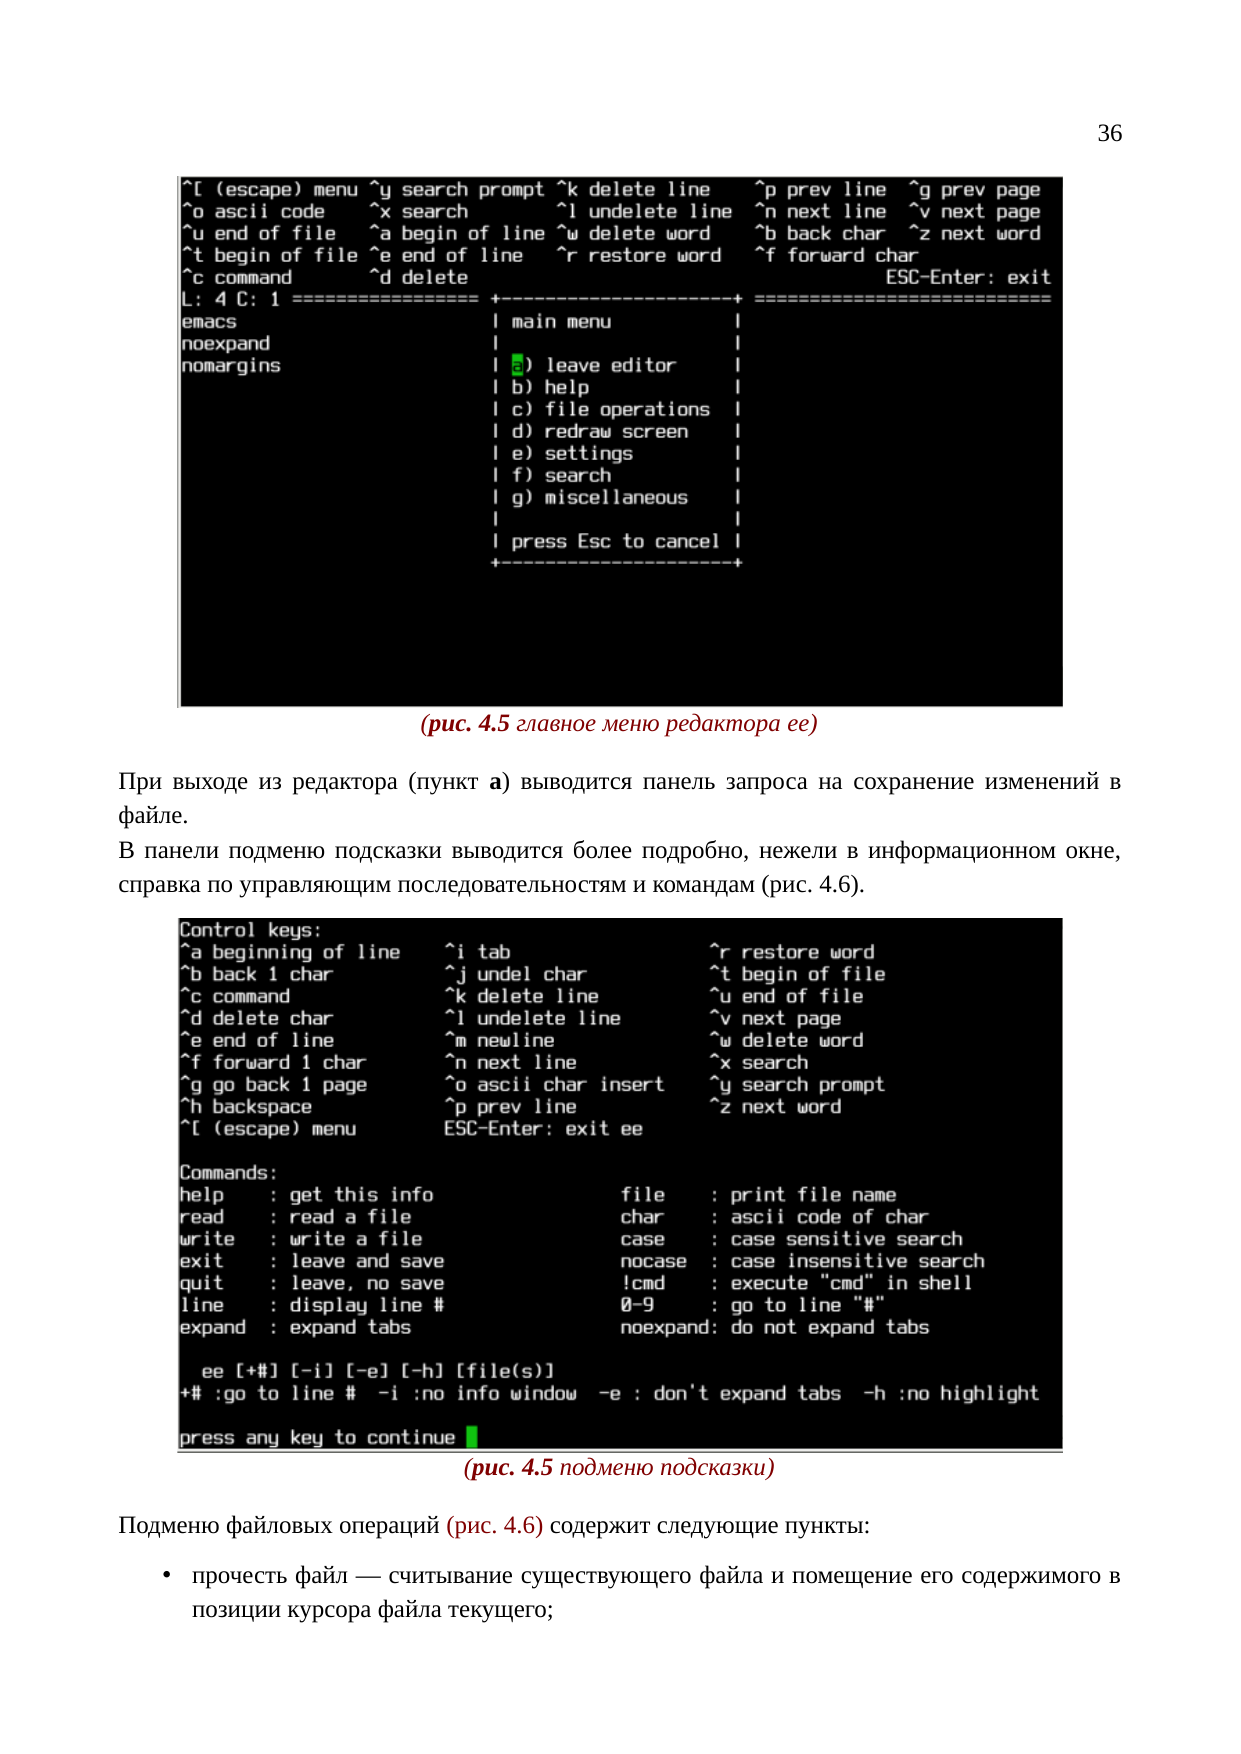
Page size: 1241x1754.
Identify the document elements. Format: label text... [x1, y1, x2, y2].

list прочесть файл — считывание существующего файла и помещение его содержимого в позиции курсора файла текущего; [162, 1560, 1122, 1623]
text Подменю файловых операций (рис. 4.6) содержит следующие пункты: [118, 1511, 1122, 1539]
text При выходе из редактора (пункт a) выводится панель запроса на сохранение изменений в файле. В панели подменю подсказки выводится более подробно, нежели в информационном окне, справка по управляющим последовательностям и командам (рис. 4.6). [118, 766, 1122, 898]
picture [177, 918, 1063, 1453]
text (рис. 4.5 главное меню редактора ee) [118, 176, 1122, 737]
picture [177, 176, 1063, 708]
text (рис. 4.5 подменю подсказки) [118, 918, 1122, 1481]
